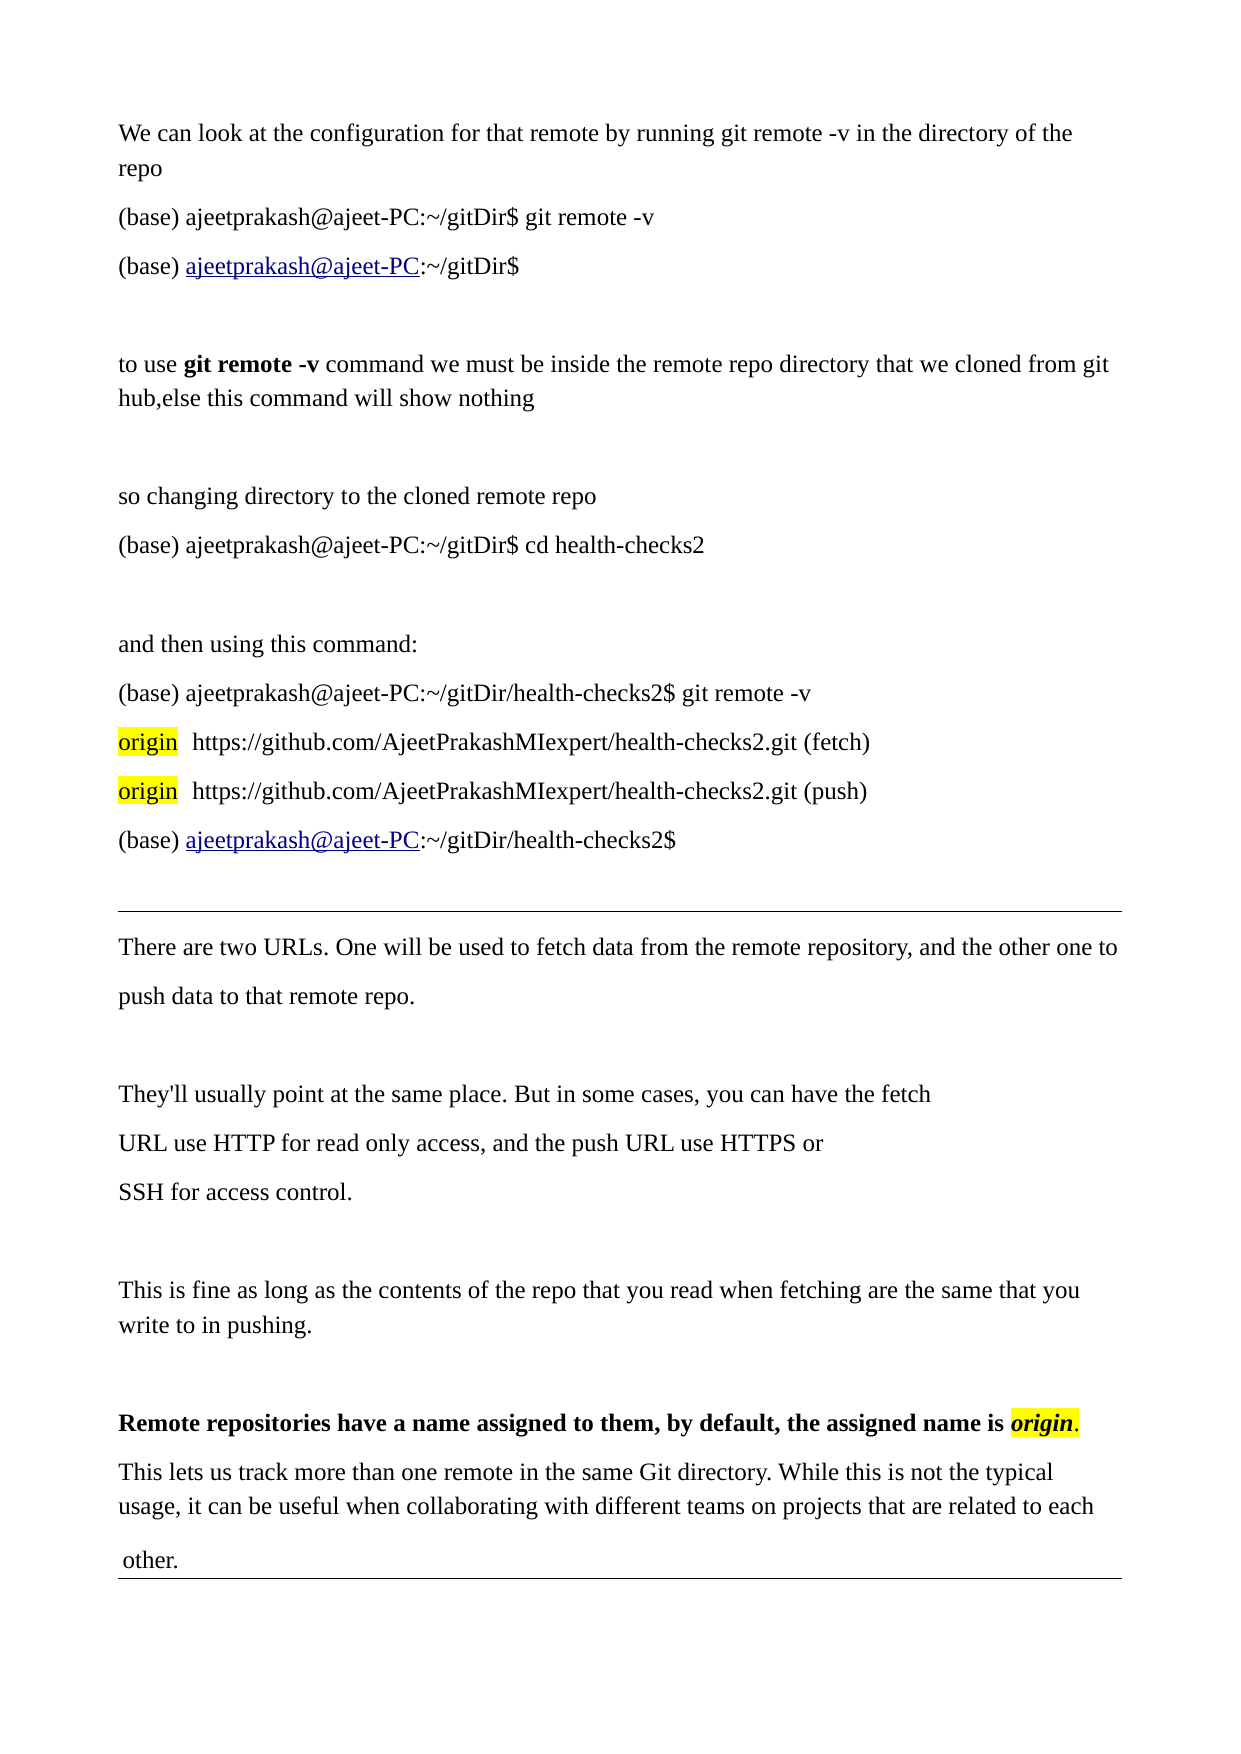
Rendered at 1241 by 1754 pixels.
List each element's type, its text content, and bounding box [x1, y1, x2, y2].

text origin https://github.com/AjeetPrakashMIexpert/health-checks2.git (push) [118, 776, 1122, 804]
text (base) ajeetprakash@ajeet-PC:~/gitDir/health-checks2$ [118, 825, 1122, 854]
text URL use HTTP for read only access, and the push URL use HTTPS or [118, 1128, 1122, 1157]
text This lets us track more than one remote in the same Git directory. While this is not the typical usage, it can be useful when collaborating with different teams on projects that are related to each [118, 1457, 1122, 1520]
text other. [118, 1541, 1122, 1578]
text SSH for access control. [118, 1177, 1122, 1206]
text (base) ajeetprakash@ajeet-PC:~/gitDir$ cd health-checks2 [118, 531, 1122, 559]
text We can look at the configuration for that remote by running git remote -v in the directory of the repo [118, 118, 1122, 181]
text to use git remote -v command we must be inside the remote repo directory that we cloned from git hub,else this command will show nothing [118, 349, 1122, 412]
text Remote repositories have a name assigned to them, by default, the assigned name is origin. [118, 1408, 1122, 1437]
text There are two URLs. One will be used to fetch data from the remote repository, and the other one to [118, 932, 1122, 961]
text (base) ajeetprakash@ajeet-PC:~/gitDir$ [118, 251, 1122, 279]
text origin https://github.com/AjeetPrakashMIexpert/health-checks2.git (fetch) [118, 727, 1122, 756]
text push data to that remote repo. [118, 981, 1122, 1010]
text and then using this command: [118, 629, 1122, 657]
text They'll usually point at the same place. But in some cases, you can have the fetch [118, 1079, 1122, 1108]
text This is fine as long as the contents of the repo that you read when fetching are the same that you write to in pushing. [118, 1275, 1122, 1338]
text so changing directory to the cloned remote repo [118, 481, 1122, 510]
text (base) ajeetprakash@ajeet-PC:~/gitDir/health-checks2$ git remote -v [118, 678, 1122, 706]
text (base) ajeetprakash@ajeet-PC:~/gitDir$ git remote -v [118, 202, 1122, 230]
